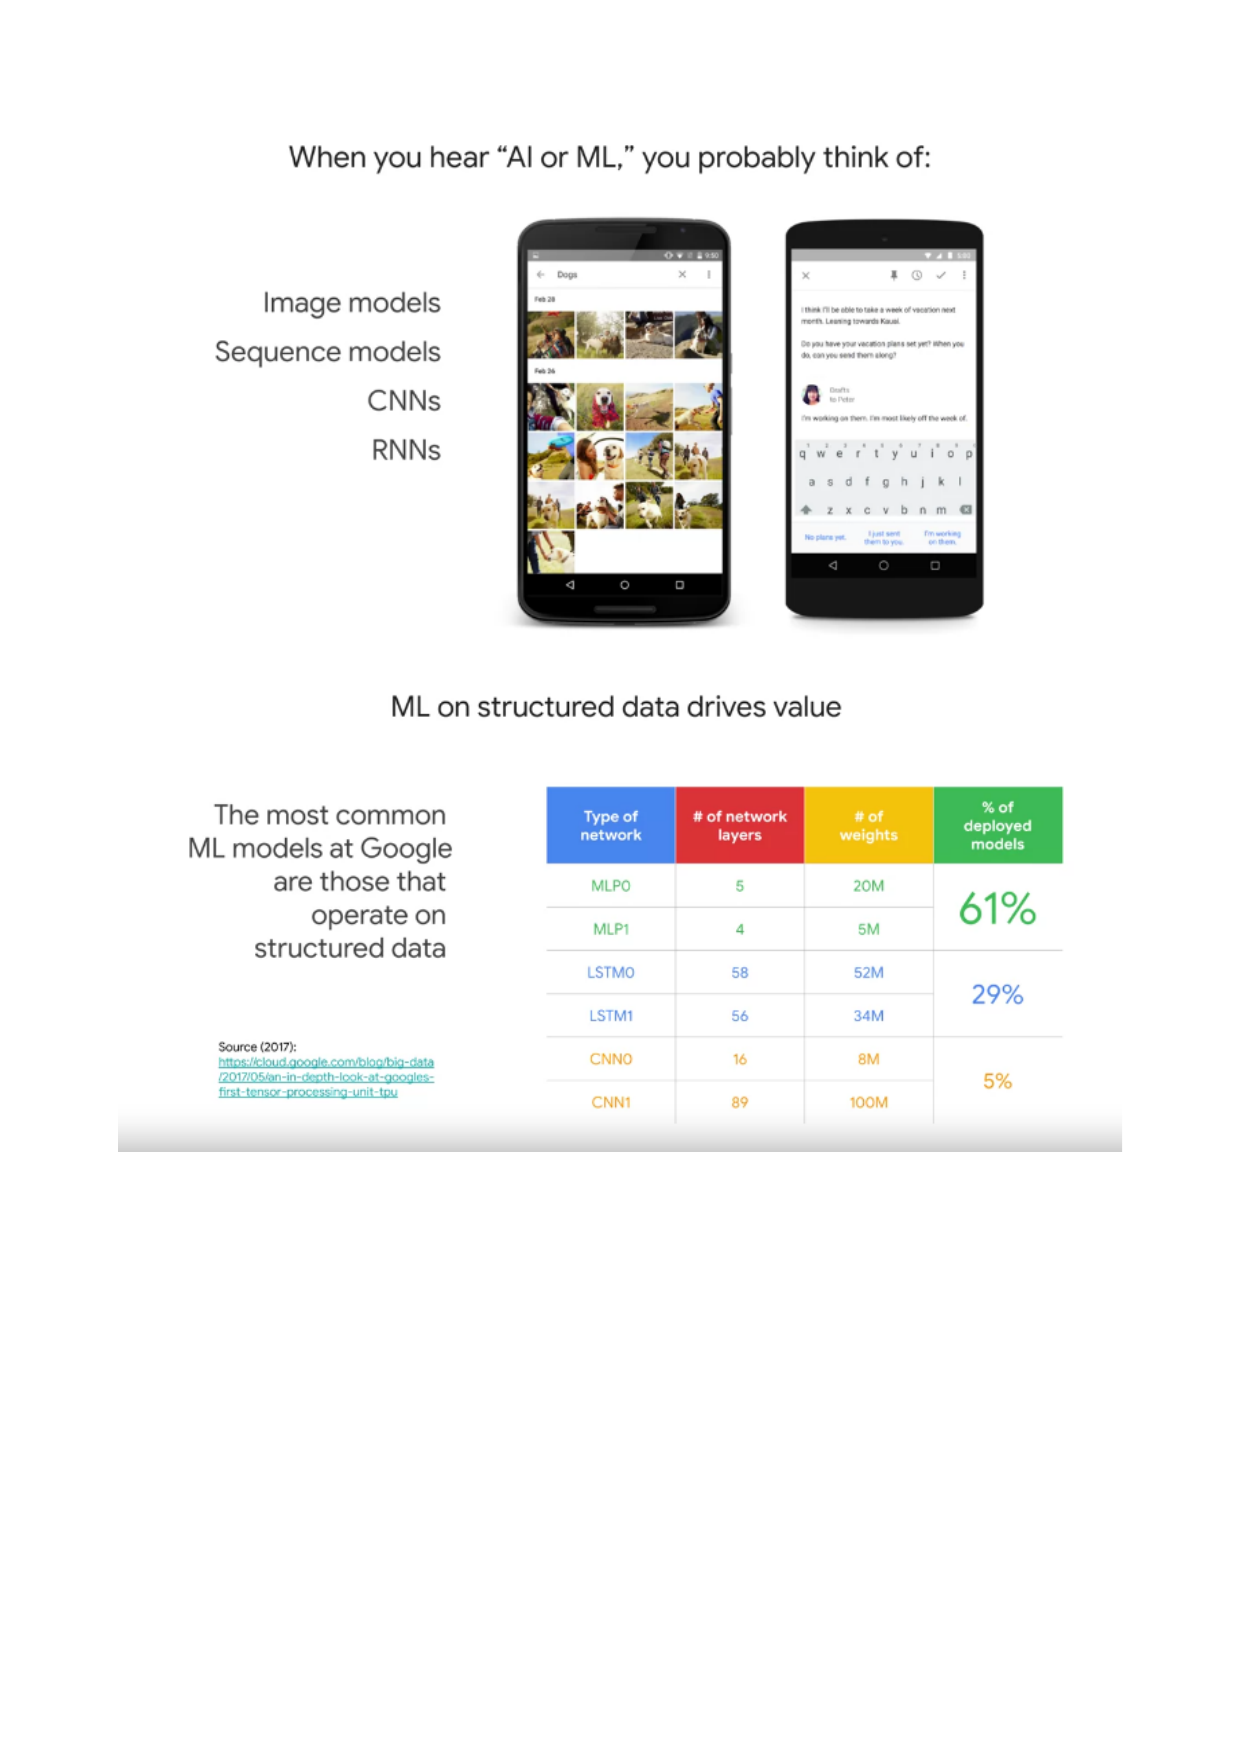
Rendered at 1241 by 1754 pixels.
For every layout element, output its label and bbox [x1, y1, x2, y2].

picture [118, 671, 1123, 1152]
picture [118, 118, 1123, 643]
